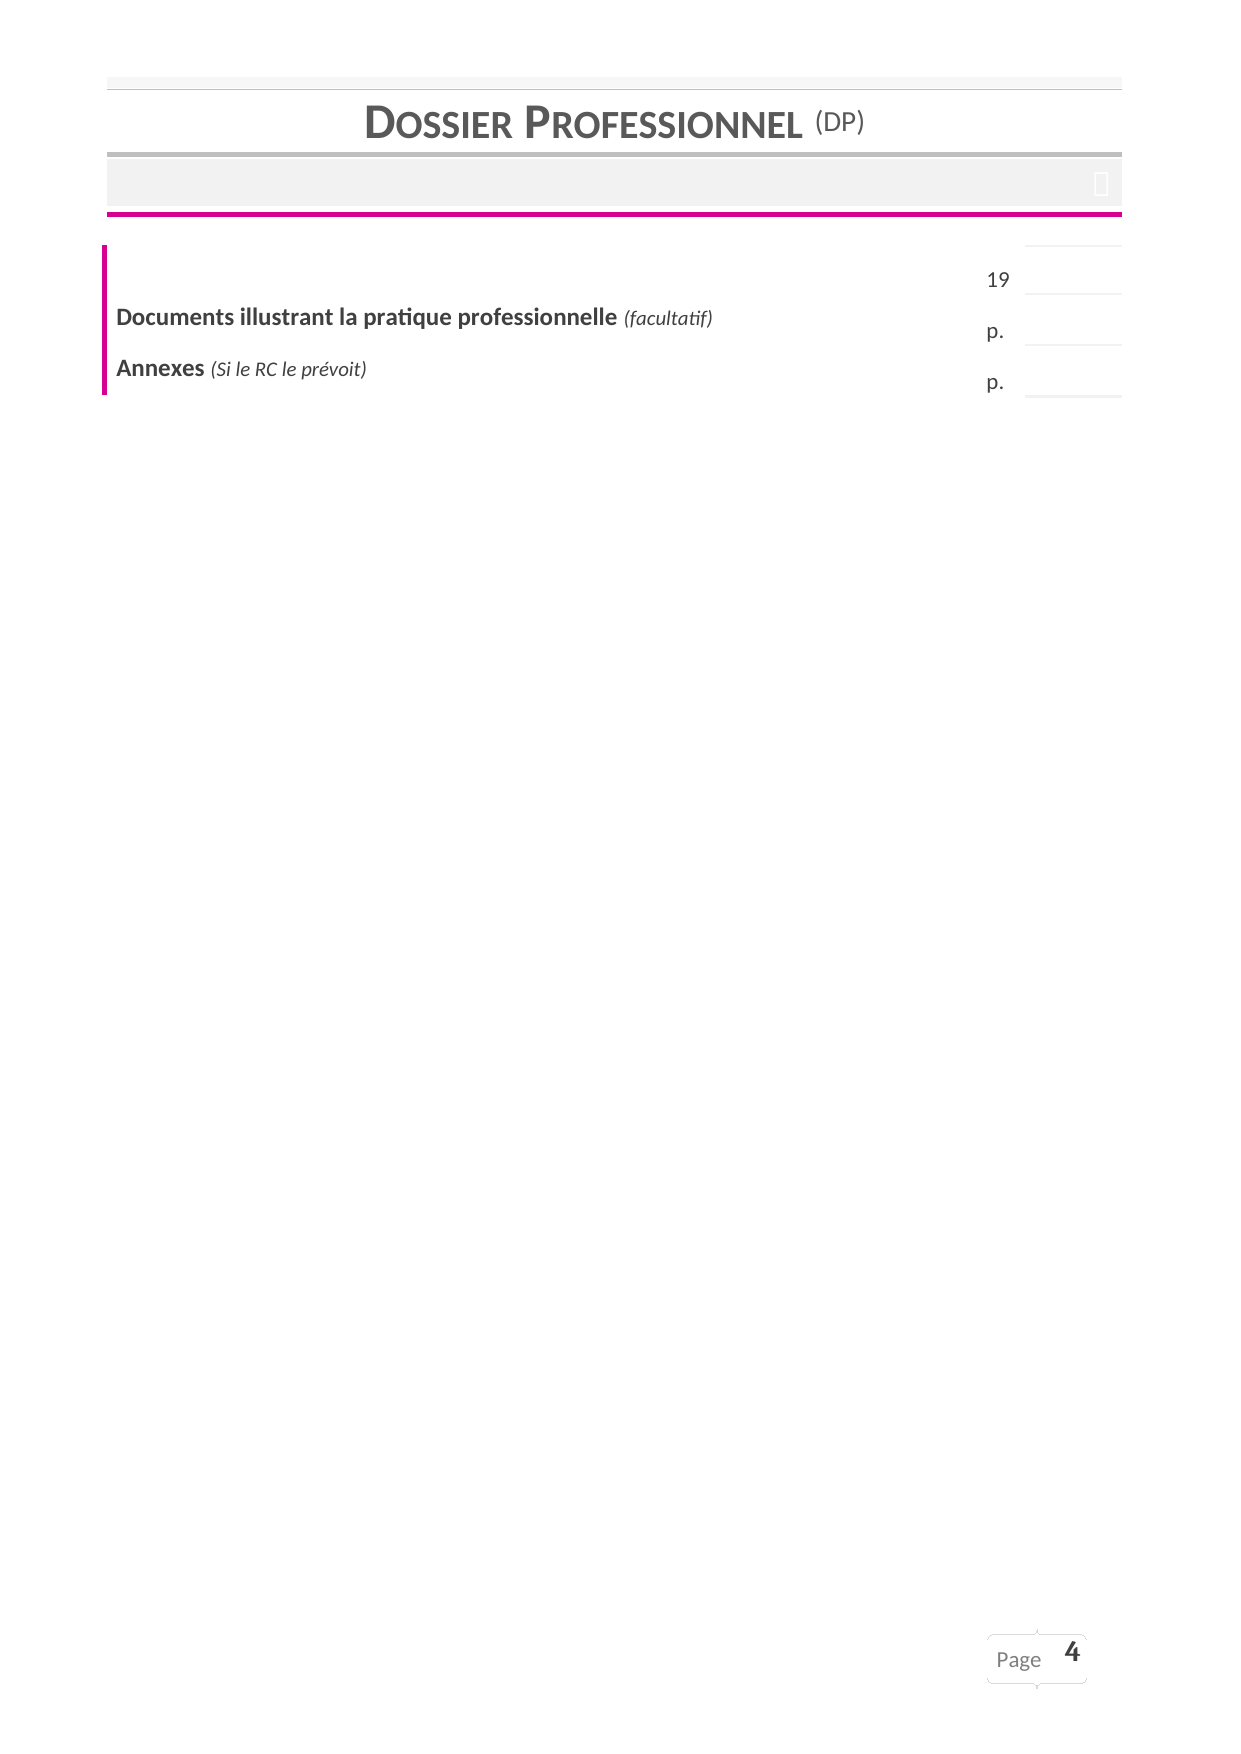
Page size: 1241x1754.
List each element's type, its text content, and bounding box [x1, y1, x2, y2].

table_cell p. [975, 293, 1025, 344]
table_cell 19 [975, 245, 1025, 293]
table_cell [107, 245, 975, 293]
table_cell [1025, 295, 1122, 344]
table_cell [1025, 346, 1122, 395]
table_cell [1025, 247, 1122, 293]
table_cell p. [975, 344, 1025, 395]
table_cell Annexes (Si le RC le prévoit) [107, 344, 975, 395]
table_cell Documents illustrant la pratique professionnelle (facultatif) [107, 293, 975, 344]
